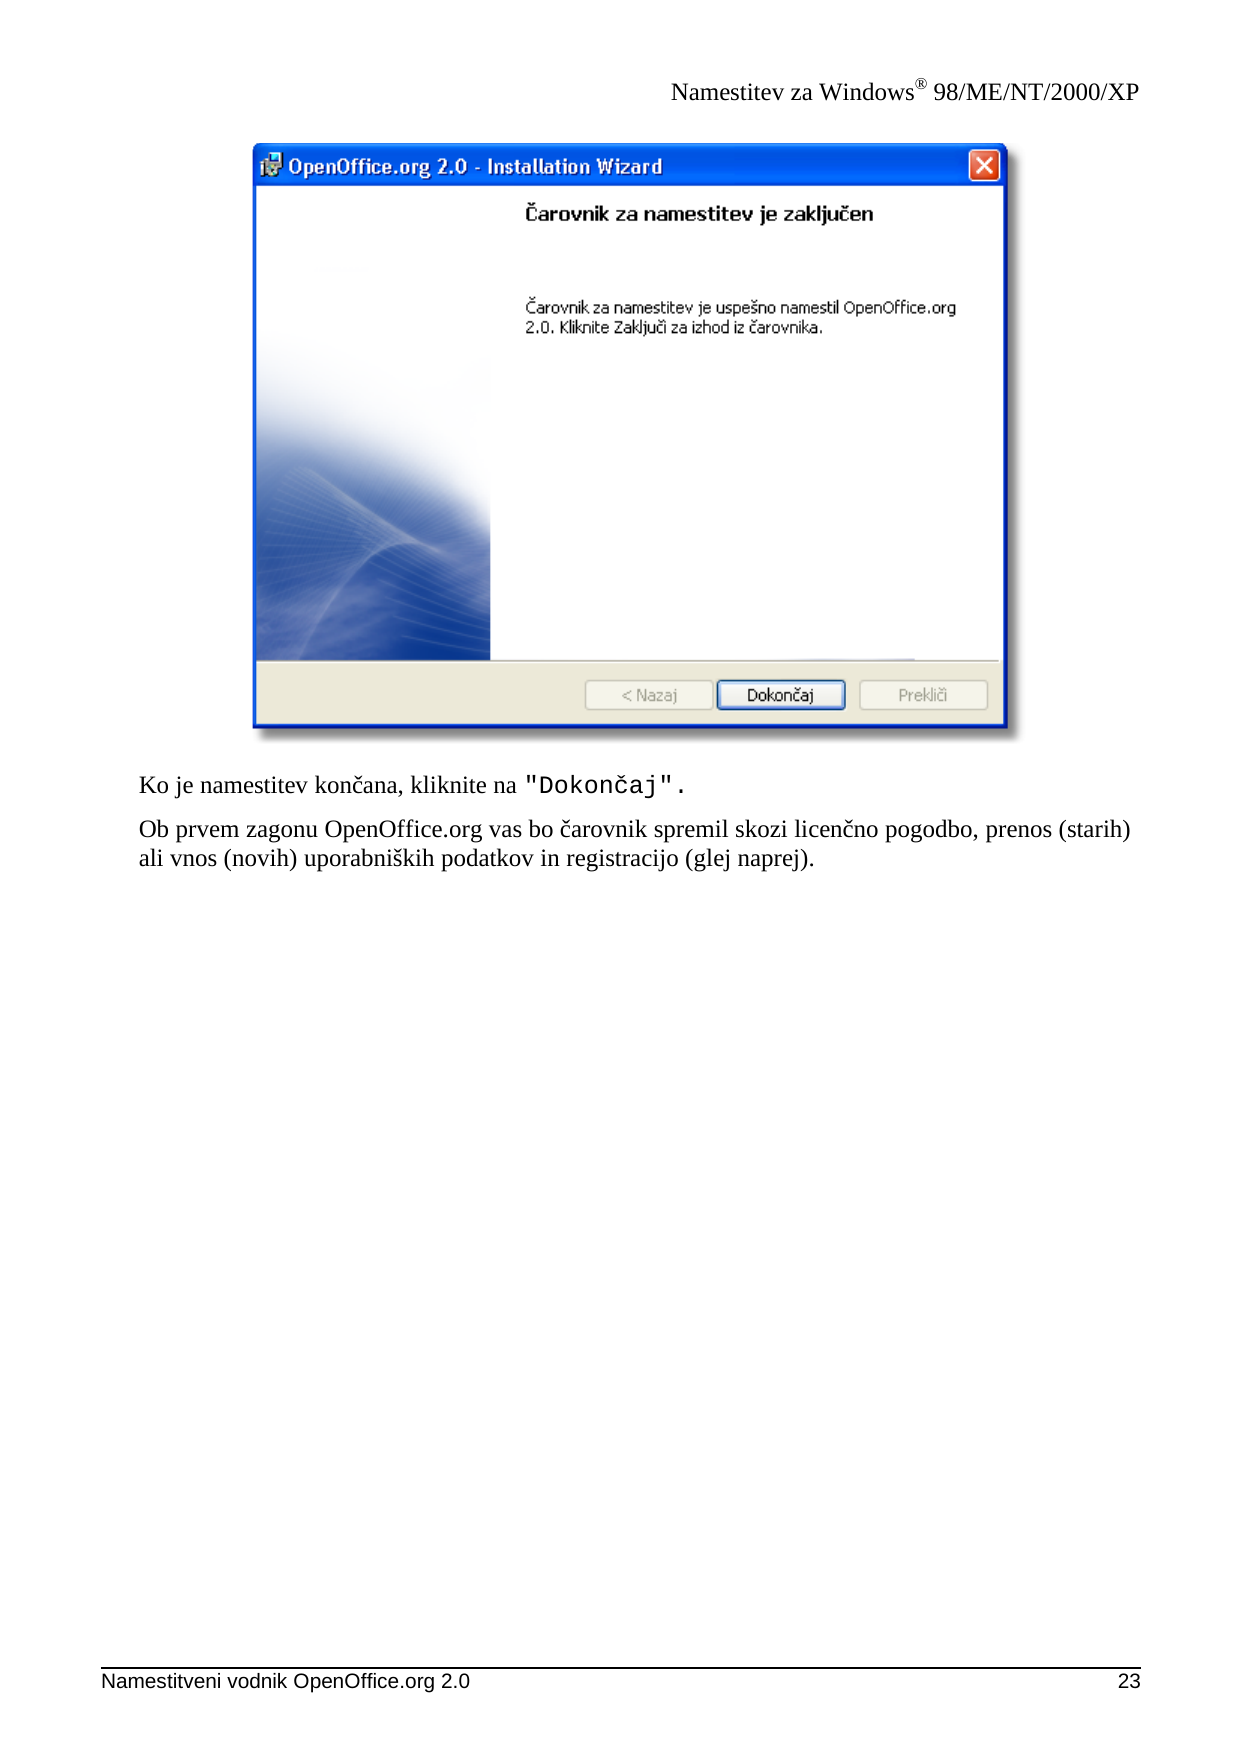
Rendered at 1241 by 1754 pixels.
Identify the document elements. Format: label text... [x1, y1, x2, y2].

text Ko je namestitev končana, kliknite na "Dokončaj". [138, 771, 1139, 801]
picture [252, 143, 1026, 747]
text Ob prvem zagonu OpenOffice.org vas bo čarovnik spremil skozi licenčno pogodbo, prenos (starih) ali vnos (novih) uporabniških podatkov in registracijo (glej naprej). [138, 815, 1139, 871]
